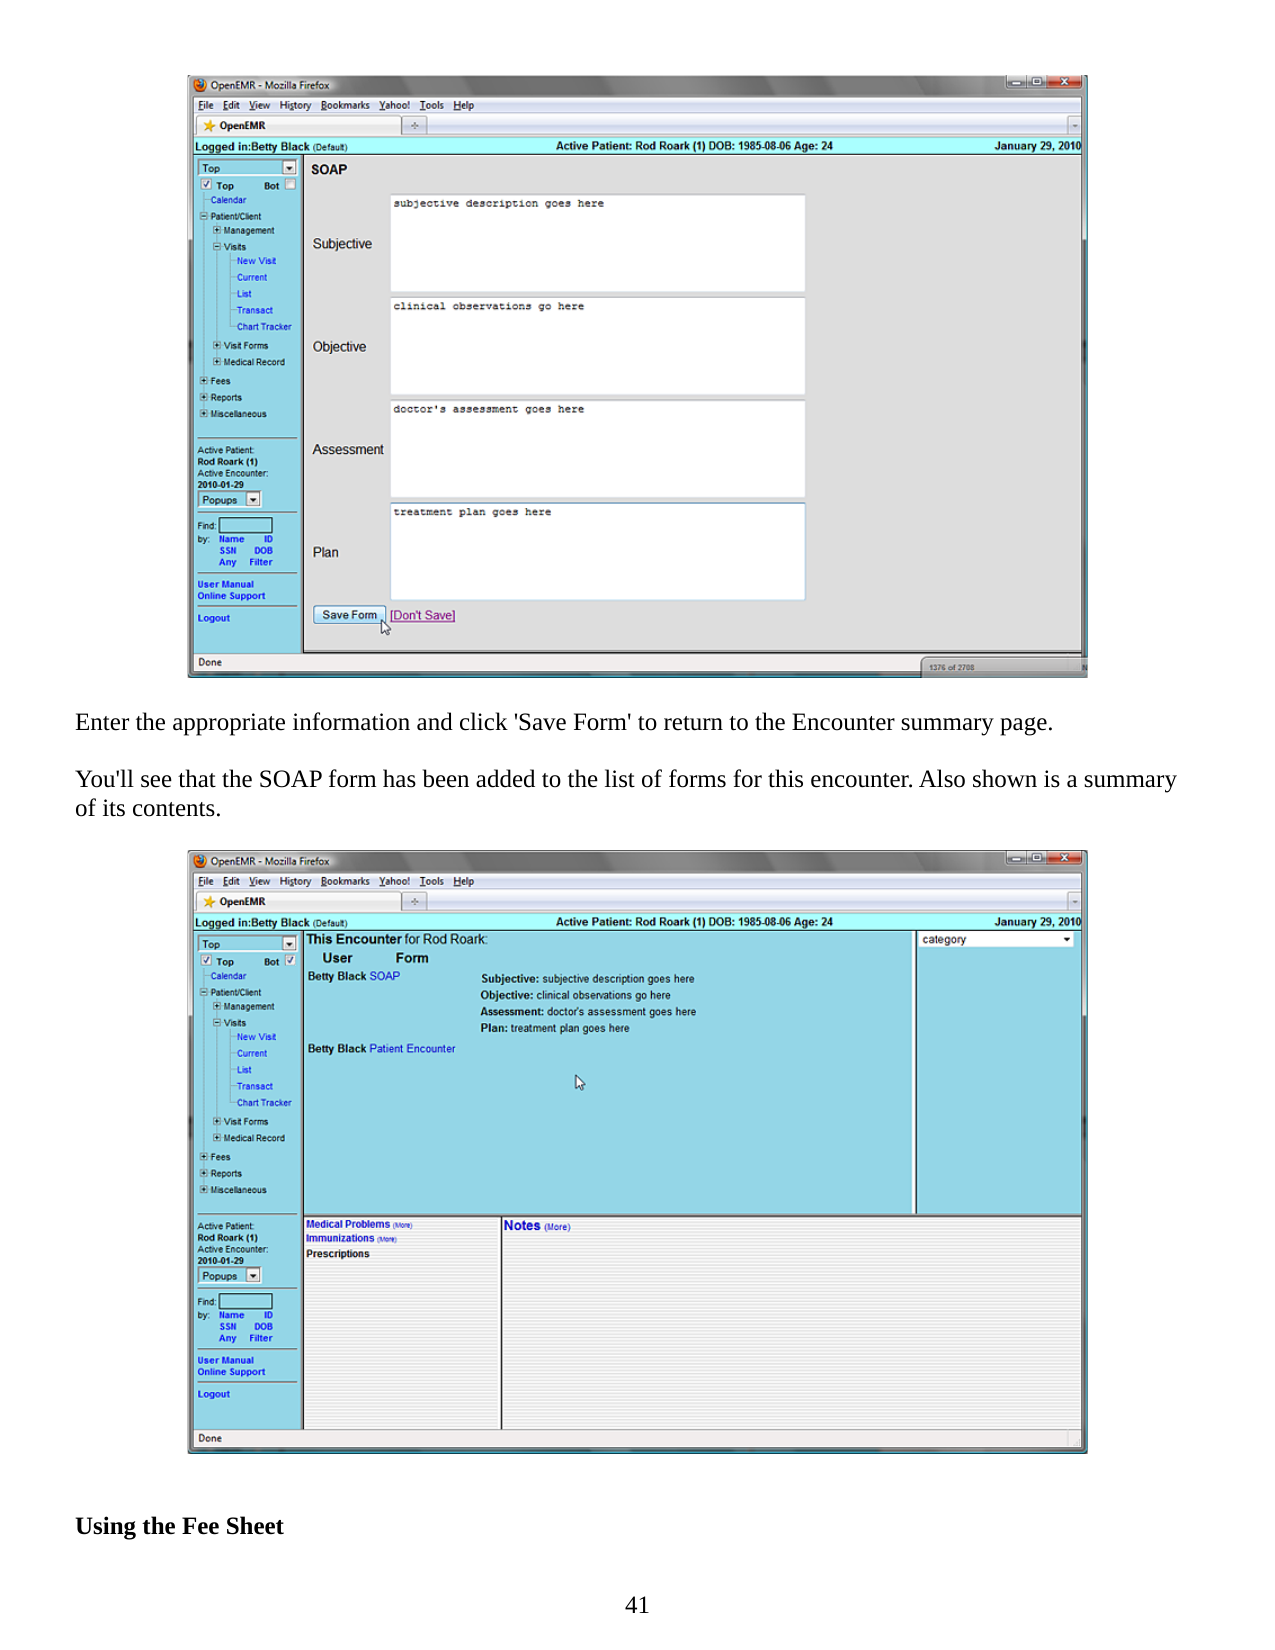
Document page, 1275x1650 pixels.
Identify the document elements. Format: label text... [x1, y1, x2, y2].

text You'll see that the SOAP form has been added to the list of forms for this encounter. Also shown is a summary of its contents. [75, 764, 1200, 822]
text Using the Fee Sheet [75, 1511, 1200, 1540]
text Enter the appropriate information and click 'Save Form' to return to the Encounter summary page. [75, 707, 1200, 736]
picture [187, 75, 1088, 678]
picture [187, 850, 1088, 1454]
